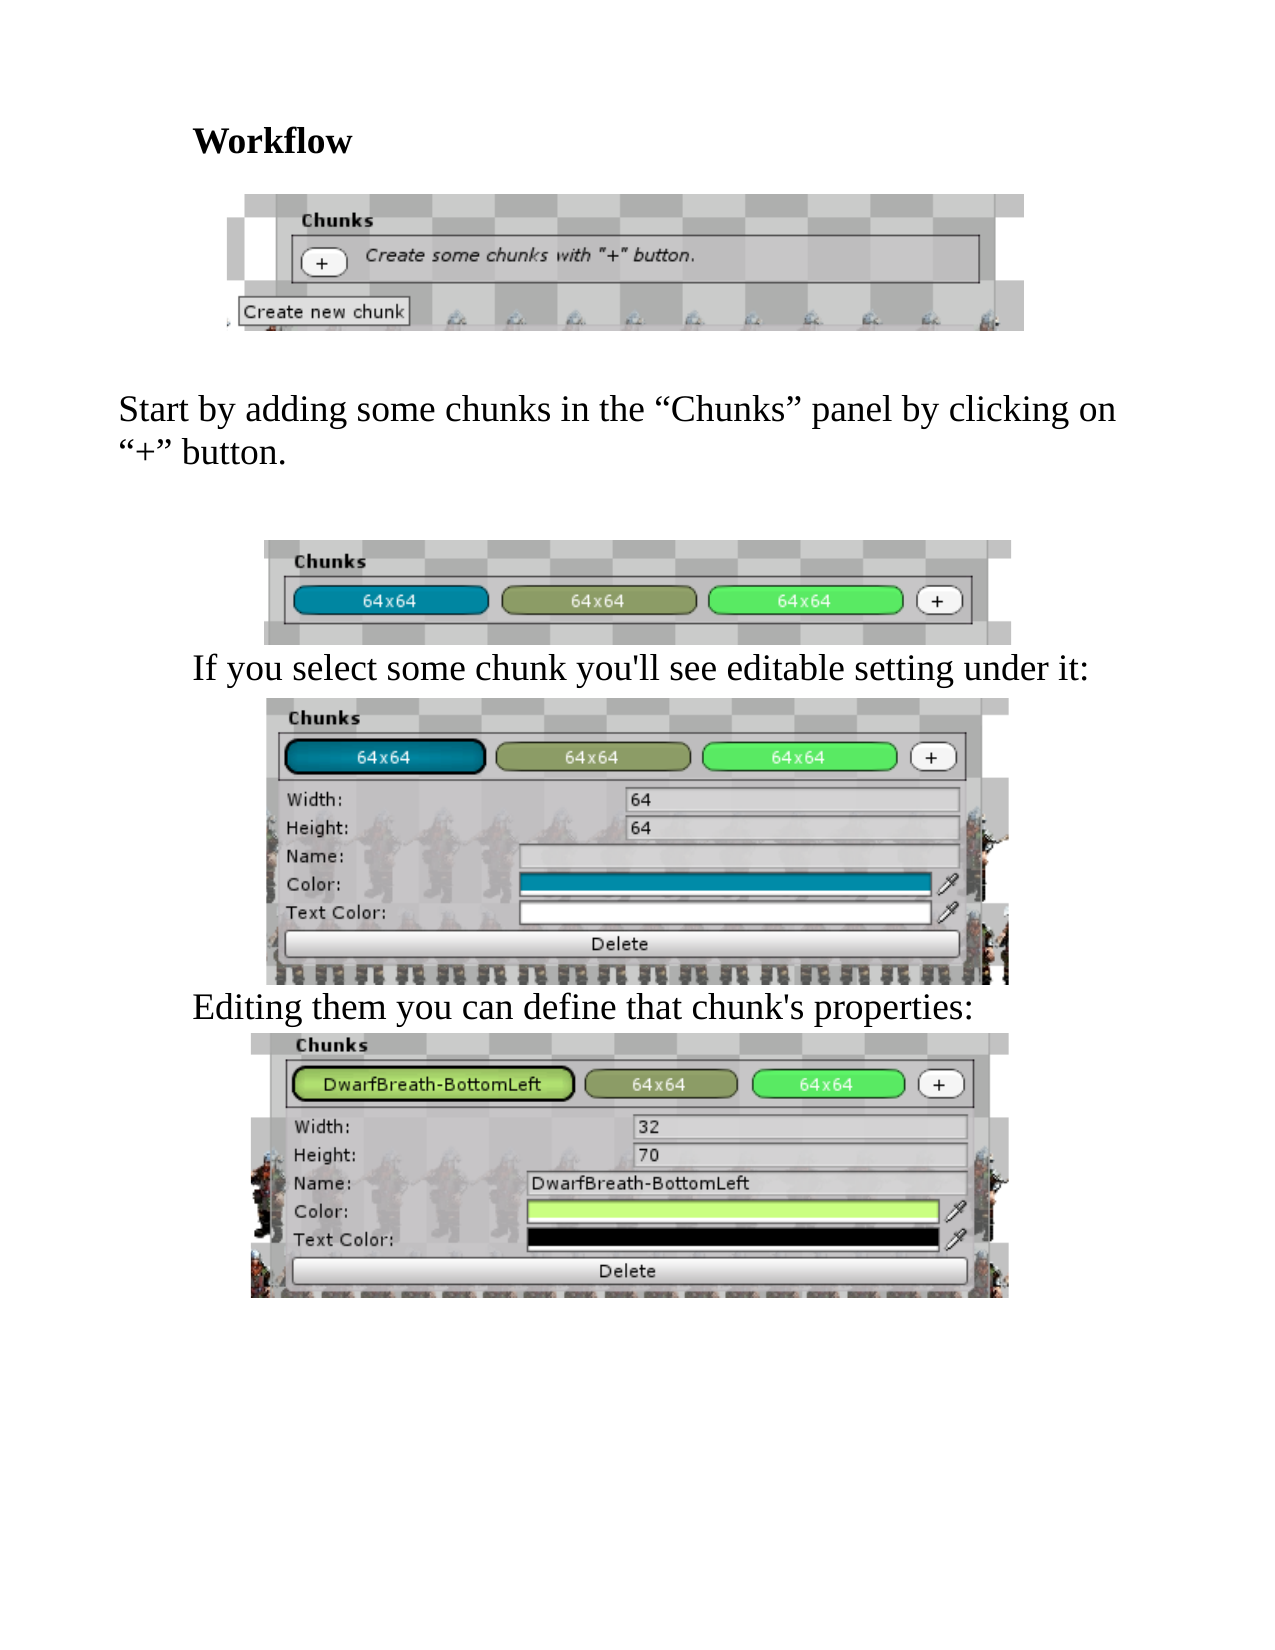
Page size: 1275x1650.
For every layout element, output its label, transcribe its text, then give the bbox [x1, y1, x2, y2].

text Editing them you can define that chunk's properties: [118, 701, 1157, 1027]
picture [266, 698, 1009, 985]
text Start by adding some chunks in the “Chunks” panel by clicking on “+” button. [118, 386, 1157, 472]
picture [264, 540, 1012, 645]
text If you select some chunk you'll see editable setting under it: [118, 540, 1157, 688]
text Workflow [118, 118, 1157, 161]
picture [226, 194, 1024, 331]
picture [250, 1033, 1009, 1298]
